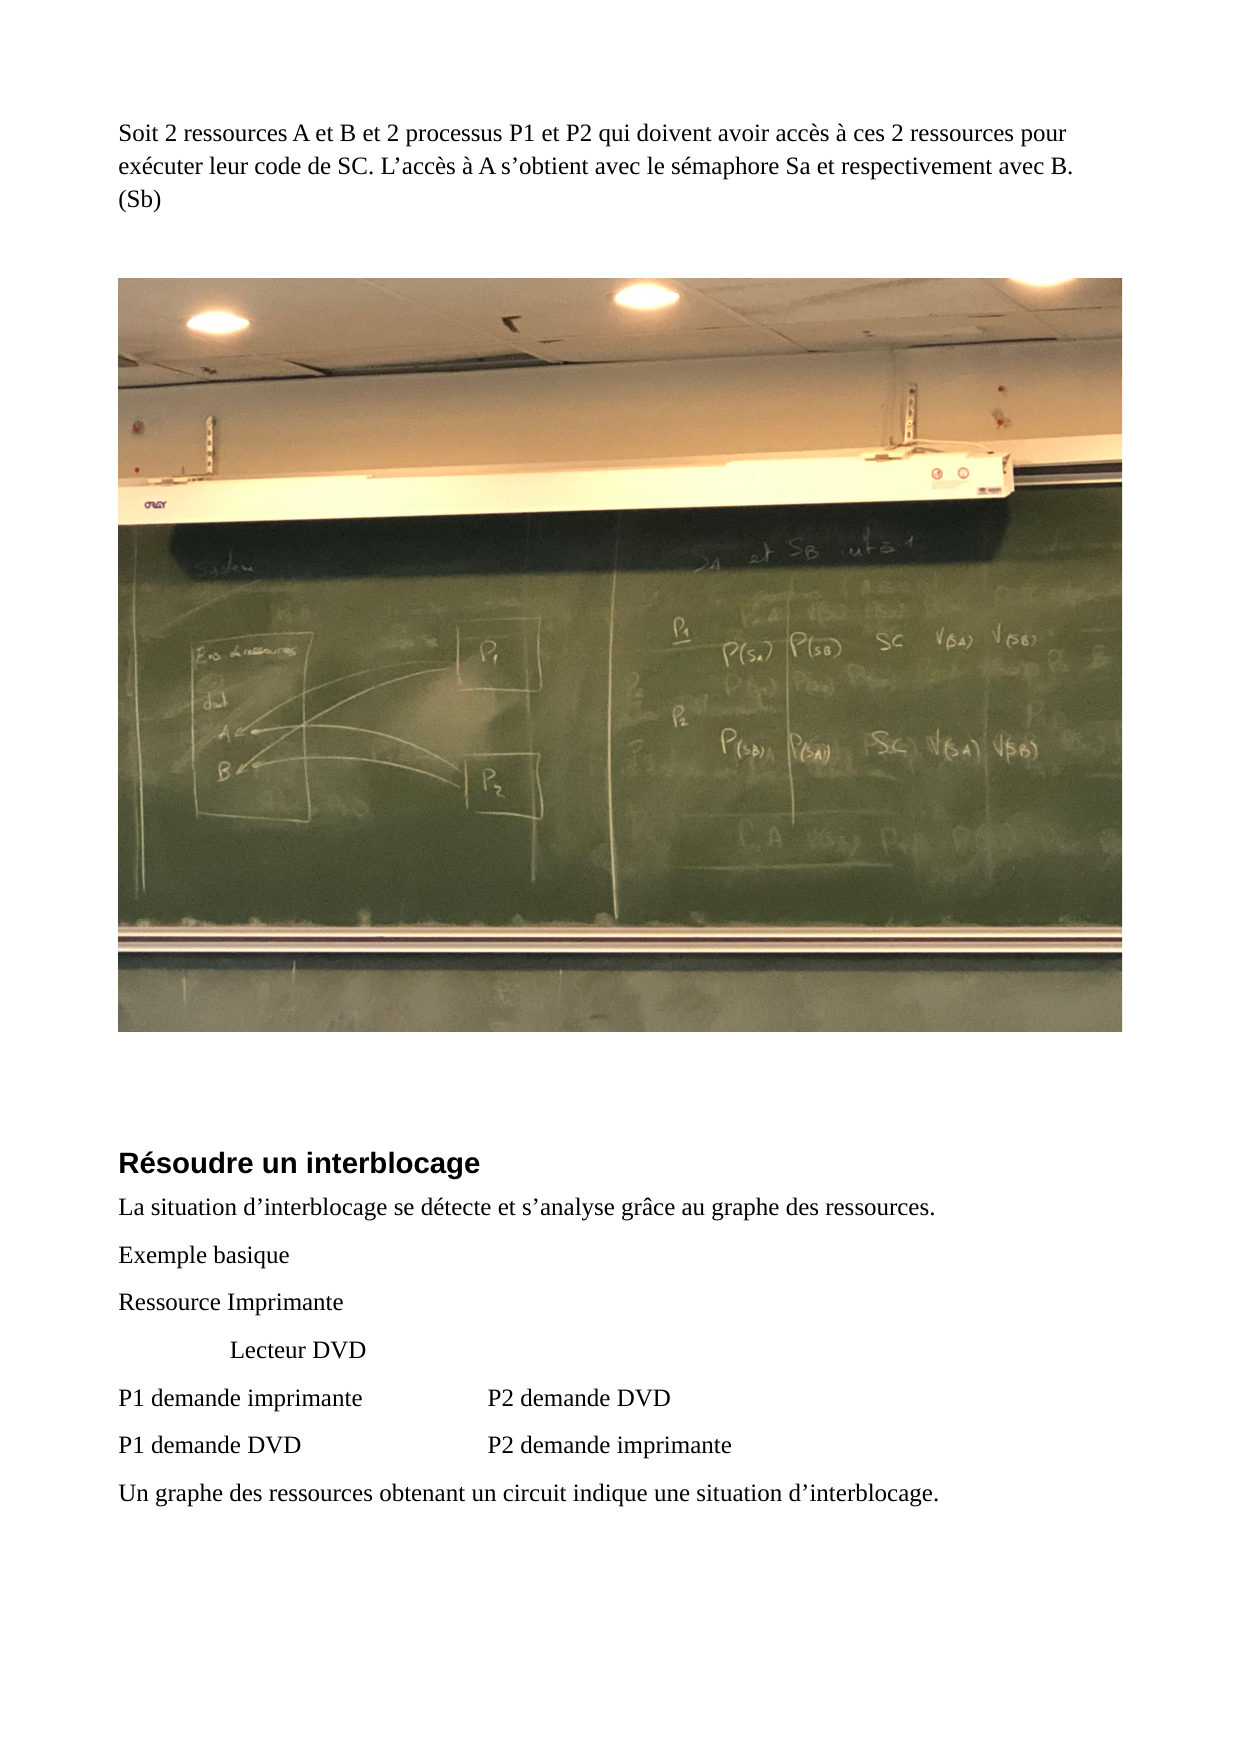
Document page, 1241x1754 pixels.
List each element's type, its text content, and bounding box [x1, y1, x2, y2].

text P1 demande DVD P2 demande imprimante [118, 1430, 1122, 1459]
text Ressource Imprimante [118, 1287, 1122, 1316]
text Exemple basique [118, 1240, 1122, 1268]
text P1 demande imprimante P2 demande DVD [118, 1383, 1122, 1411]
text Un graphe des ressources obtenant un circuit indique une situation d’interblocage. [118, 1478, 1122, 1507]
text Soit 2 ressources A et B et 2 processus P1 et P2 qui doivent avoir accès à ces 2 ressources pour exécuter leur code de SC. L’accès à A s’obtient avec le sémaphore Sa et respectivement avec B. (Sb) [118, 118, 1122, 213]
text La situation d’interblocage se détecte et s’analyse grâce au graphe des ressources. [118, 1192, 1122, 1221]
subtitle Résoudre un interblocage [118, 1146, 1122, 1180]
picture [118, 278, 1123, 1032]
text Lecteur DVD [118, 1335, 1122, 1364]
